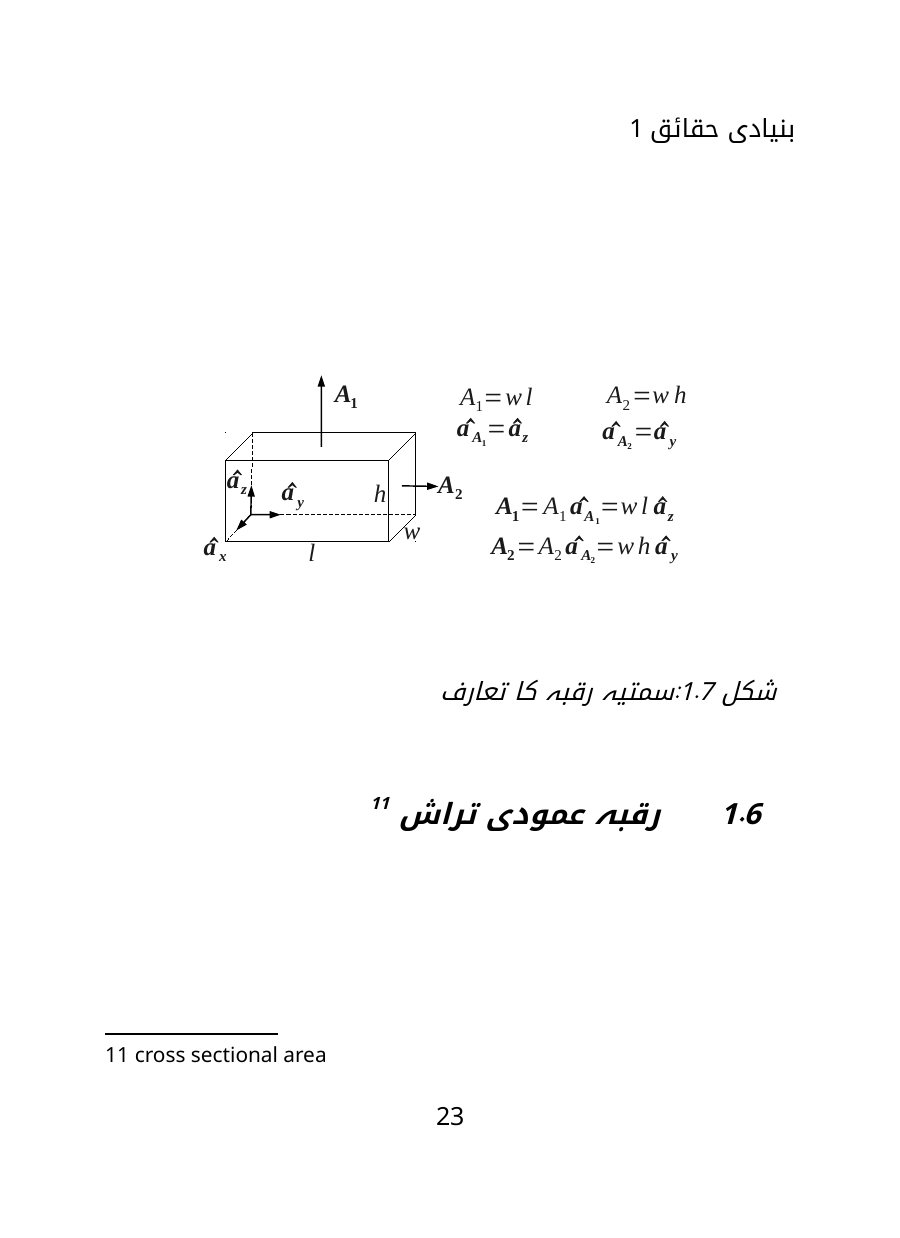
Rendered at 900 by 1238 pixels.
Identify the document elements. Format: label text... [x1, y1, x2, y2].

subtitle رقبہ عمودی تراش [105, 787, 720, 843]
text شکل 1.7:سمتیہ رقبہ کا تعارف [124, 288, 776, 716]
list cross sectional area [105, 1040, 795, 1068]
